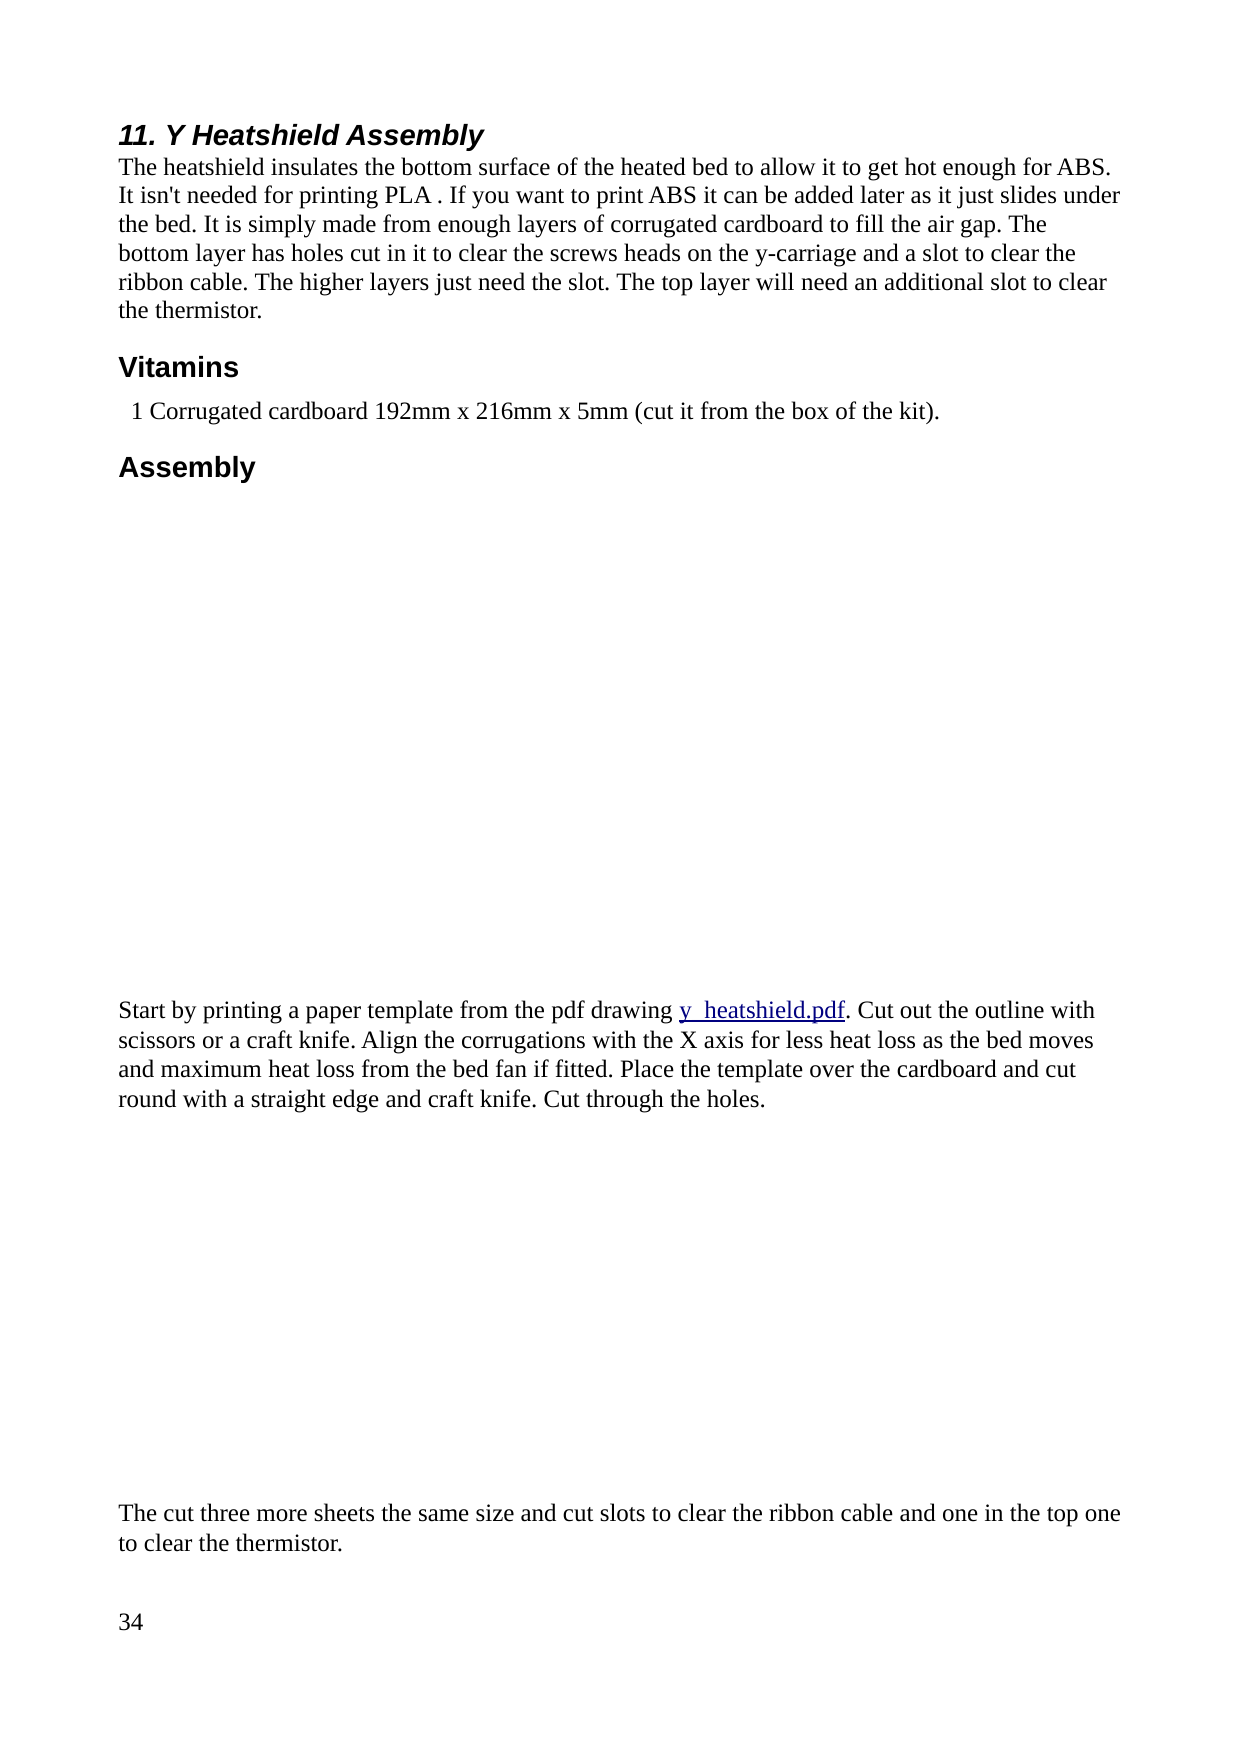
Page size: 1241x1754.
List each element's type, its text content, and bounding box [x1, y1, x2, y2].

subtitle Vitamins [118, 350, 1122, 384]
subtitle Y Heatshield Assembly [118, 118, 1122, 152]
text The heatshield insulates the bottom surface of the heated bed to allow it to get hot enough for ABS. It isn't needed for printing PLA . If you want to print ABS it can be added later as it just slides under the bed. It is simply made from enough layers of corrugated cardboard to fill the air gap. The bottom layer has holes cut in it to clear the screws heads on the y-carriage and a slot to clear the ribbon cable. The higher layers just need the slot. The top layer will need an additional slot to clear the thermistor. [118, 152, 1122, 324]
text The cut three more sheets the same size and cut slots to clear the ribbon cable and one in the top one to clear the thermistor. [118, 1497, 1122, 1557]
subtitle Assembly [118, 451, 1122, 484]
text 1 Corrugated cardboard 192mm x 216mm x 5mm (cut it from the box of the kit). [118, 396, 1122, 424]
text Start by printing a paper template from the pdf drawing y_heatshield.pdf. Cut out the outline with scissors or a craft knife. Align the corrugations with the X axis for less heat loss as the bed moves and maximum heat loss from the bed fan if fitted. Place the template over the cardboard and cut round with a straight edge and craft knife. Cut through the holes. [118, 994, 1122, 1113]
